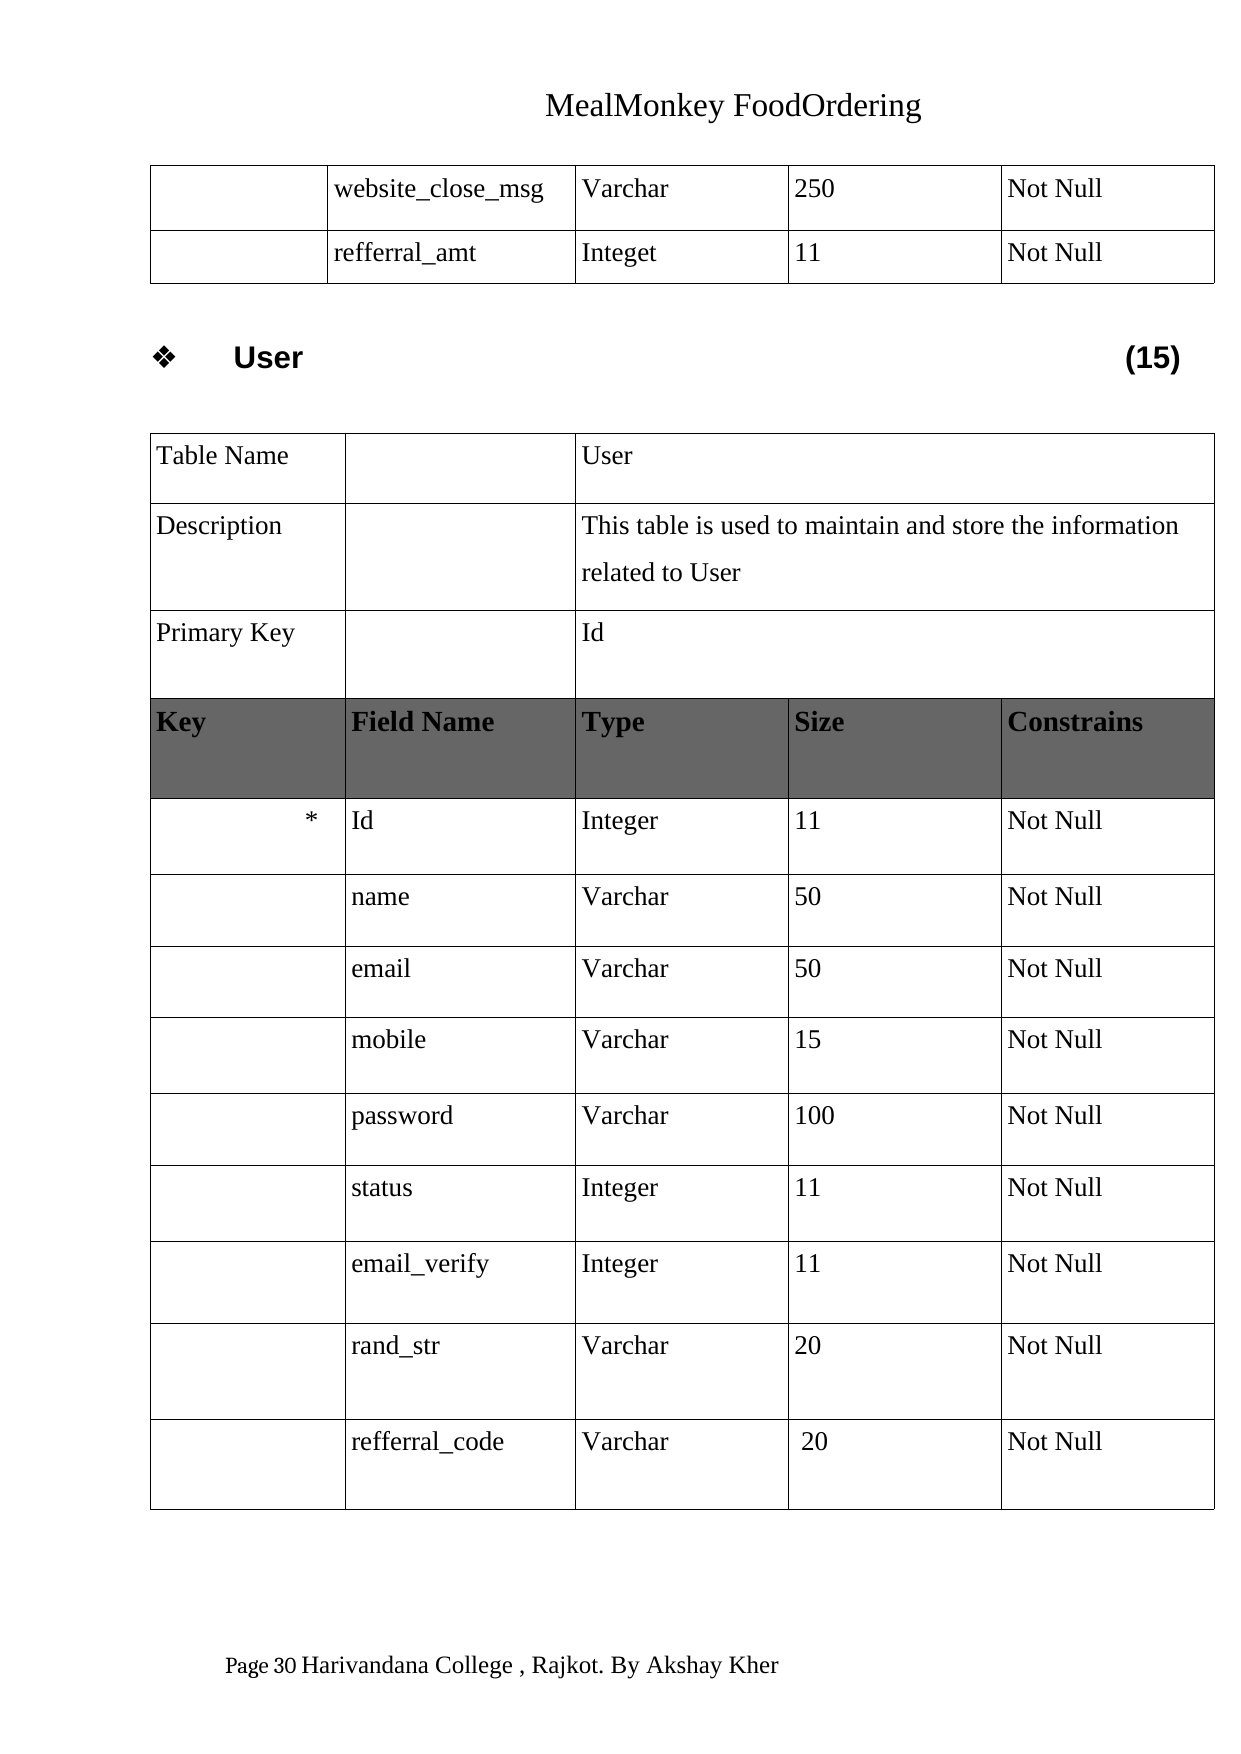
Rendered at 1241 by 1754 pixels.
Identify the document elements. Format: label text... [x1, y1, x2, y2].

table_cell Integer [576, 1242, 788, 1323]
table_cell refferral_code [346, 1420, 575, 1509]
table_cell Varchar [576, 1420, 788, 1509]
table_cell [346, 504, 575, 610]
table_cell Size [789, 699, 1001, 798]
table_cell Varchar [576, 1324, 788, 1419]
table_header User [576, 434, 1214, 503]
table_cell Type [576, 699, 788, 798]
table_cell password [346, 1094, 575, 1165]
table_cell status [346, 1166, 575, 1241]
table_cell Not Null [1002, 1166, 1214, 1241]
table_cell 11 [789, 231, 1001, 283]
table_cell Varchar [576, 166, 788, 230]
table_cell Varchar [576, 947, 788, 1017]
table_cell Varchar [576, 875, 788, 946]
table_cell [151, 1094, 345, 1165]
table_cell Integer [576, 799, 788, 874]
table_cell 50 [789, 875, 1001, 946]
table_cell Not Null [1002, 1094, 1214, 1165]
table_cell rand_str [346, 1324, 575, 1419]
table_cell Key [151, 699, 345, 798]
table_cell Id [576, 611, 1214, 698]
table_cell Description [151, 504, 345, 610]
table_cell Not Null [1002, 875, 1214, 946]
text ❖ User (15) [150, 335, 1214, 378]
table_cell Id [346, 799, 575, 874]
table_cell [151, 947, 345, 1017]
table_cell email_verify [346, 1242, 575, 1323]
table_cell Not Null [1002, 1018, 1214, 1093]
table_cell 20 [789, 1324, 1001, 1419]
table_cell 50 [789, 947, 1001, 1017]
table_cell Not Null [1002, 799, 1214, 874]
table_cell Not Null [1002, 166, 1214, 230]
table_cell Integet [576, 231, 788, 283]
table_cell 11 [789, 799, 1001, 874]
table_cell [151, 231, 327, 283]
table_cell [346, 611, 575, 698]
table_cell This table is used to maintain and store the information related to User [576, 504, 1214, 610]
table_cell Not Null [1002, 1242, 1214, 1323]
table_cell [151, 875, 345, 946]
table_cell Not Null [1002, 947, 1214, 1017]
table_cell 20 [789, 1420, 1001, 1509]
table_cell Varchar [576, 1018, 788, 1093]
table_cell Varchar [576, 1094, 788, 1165]
table_cell * [151, 799, 345, 874]
table_cell [151, 1166, 345, 1241]
table_cell 11 [789, 1242, 1001, 1323]
table_cell Primary Key [151, 611, 345, 698]
table_cell Field Name [346, 699, 575, 798]
table_cell Not Null [1002, 231, 1214, 283]
table_cell name [346, 875, 575, 946]
table_cell Constrains [1002, 699, 1214, 798]
table_cell mobile [346, 1018, 575, 1093]
table_cell [151, 166, 327, 230]
table_cell 250 [789, 166, 1001, 230]
table_cell 11 [789, 1166, 1001, 1241]
table_header [346, 434, 575, 503]
table_cell Not Null [1002, 1324, 1214, 1419]
table_cell [151, 1242, 345, 1323]
table_cell [151, 1018, 345, 1093]
table_cell Integer [576, 1166, 788, 1241]
table_cell Not Null [1002, 1420, 1214, 1509]
table_cell refferral_amt [328, 231, 575, 283]
table_cell website_close_msg [328, 166, 575, 230]
table_cell 100 [789, 1094, 1001, 1165]
table_cell [151, 1420, 345, 1509]
table_cell [151, 1324, 345, 1419]
table_header Table Name [151, 434, 345, 503]
table_cell email [346, 947, 575, 1017]
table_cell 15 [789, 1018, 1001, 1093]
